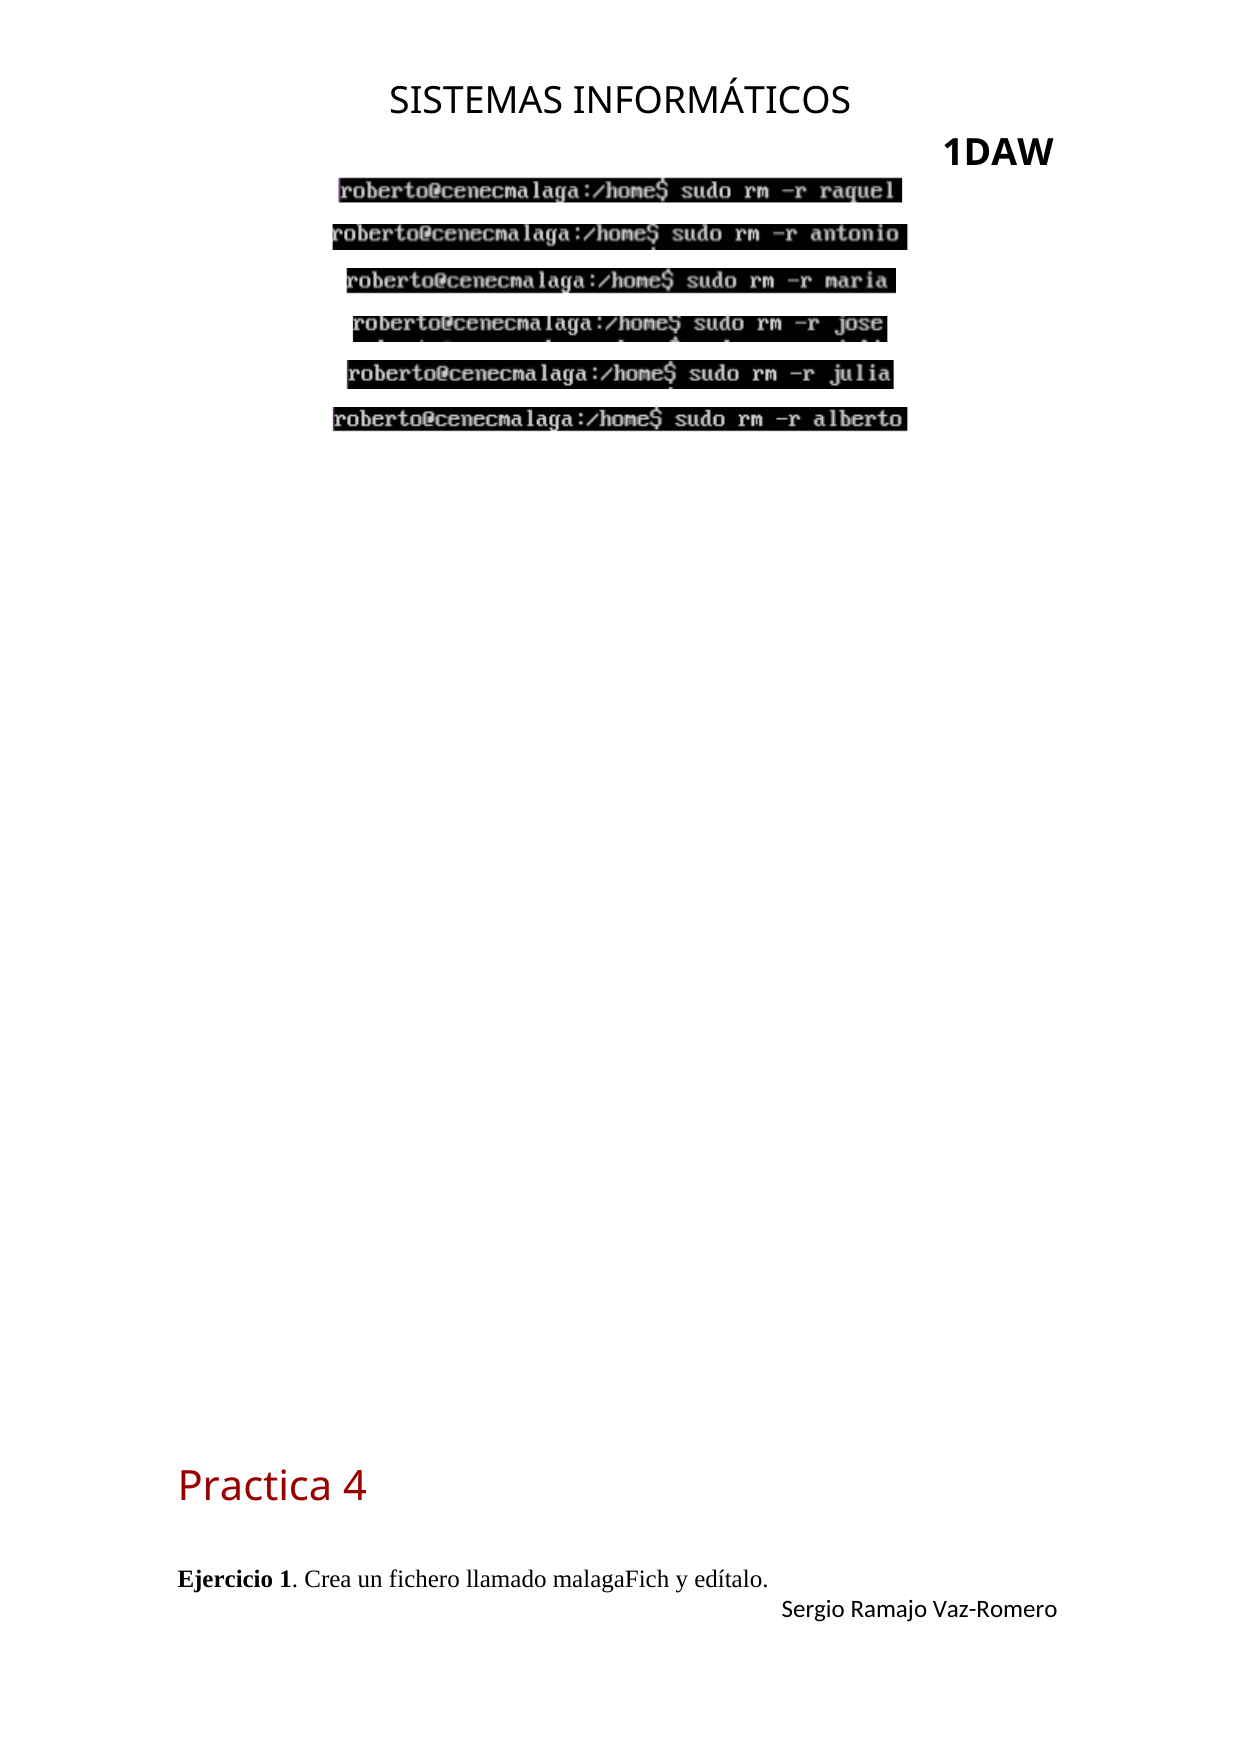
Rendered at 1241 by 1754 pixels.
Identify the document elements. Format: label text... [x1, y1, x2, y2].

picture [352, 316, 888, 342]
picture [338, 175, 903, 206]
text Ejercicio 1. Crea un fichero llamado malagaFich y edítalo. [177, 1564, 1063, 1592]
picture [344, 268, 896, 298]
picture [332, 407, 908, 436]
subtitle Practica 4 [177, 1456, 1063, 1512]
picture [346, 360, 894, 389]
picture [332, 224, 908, 250]
